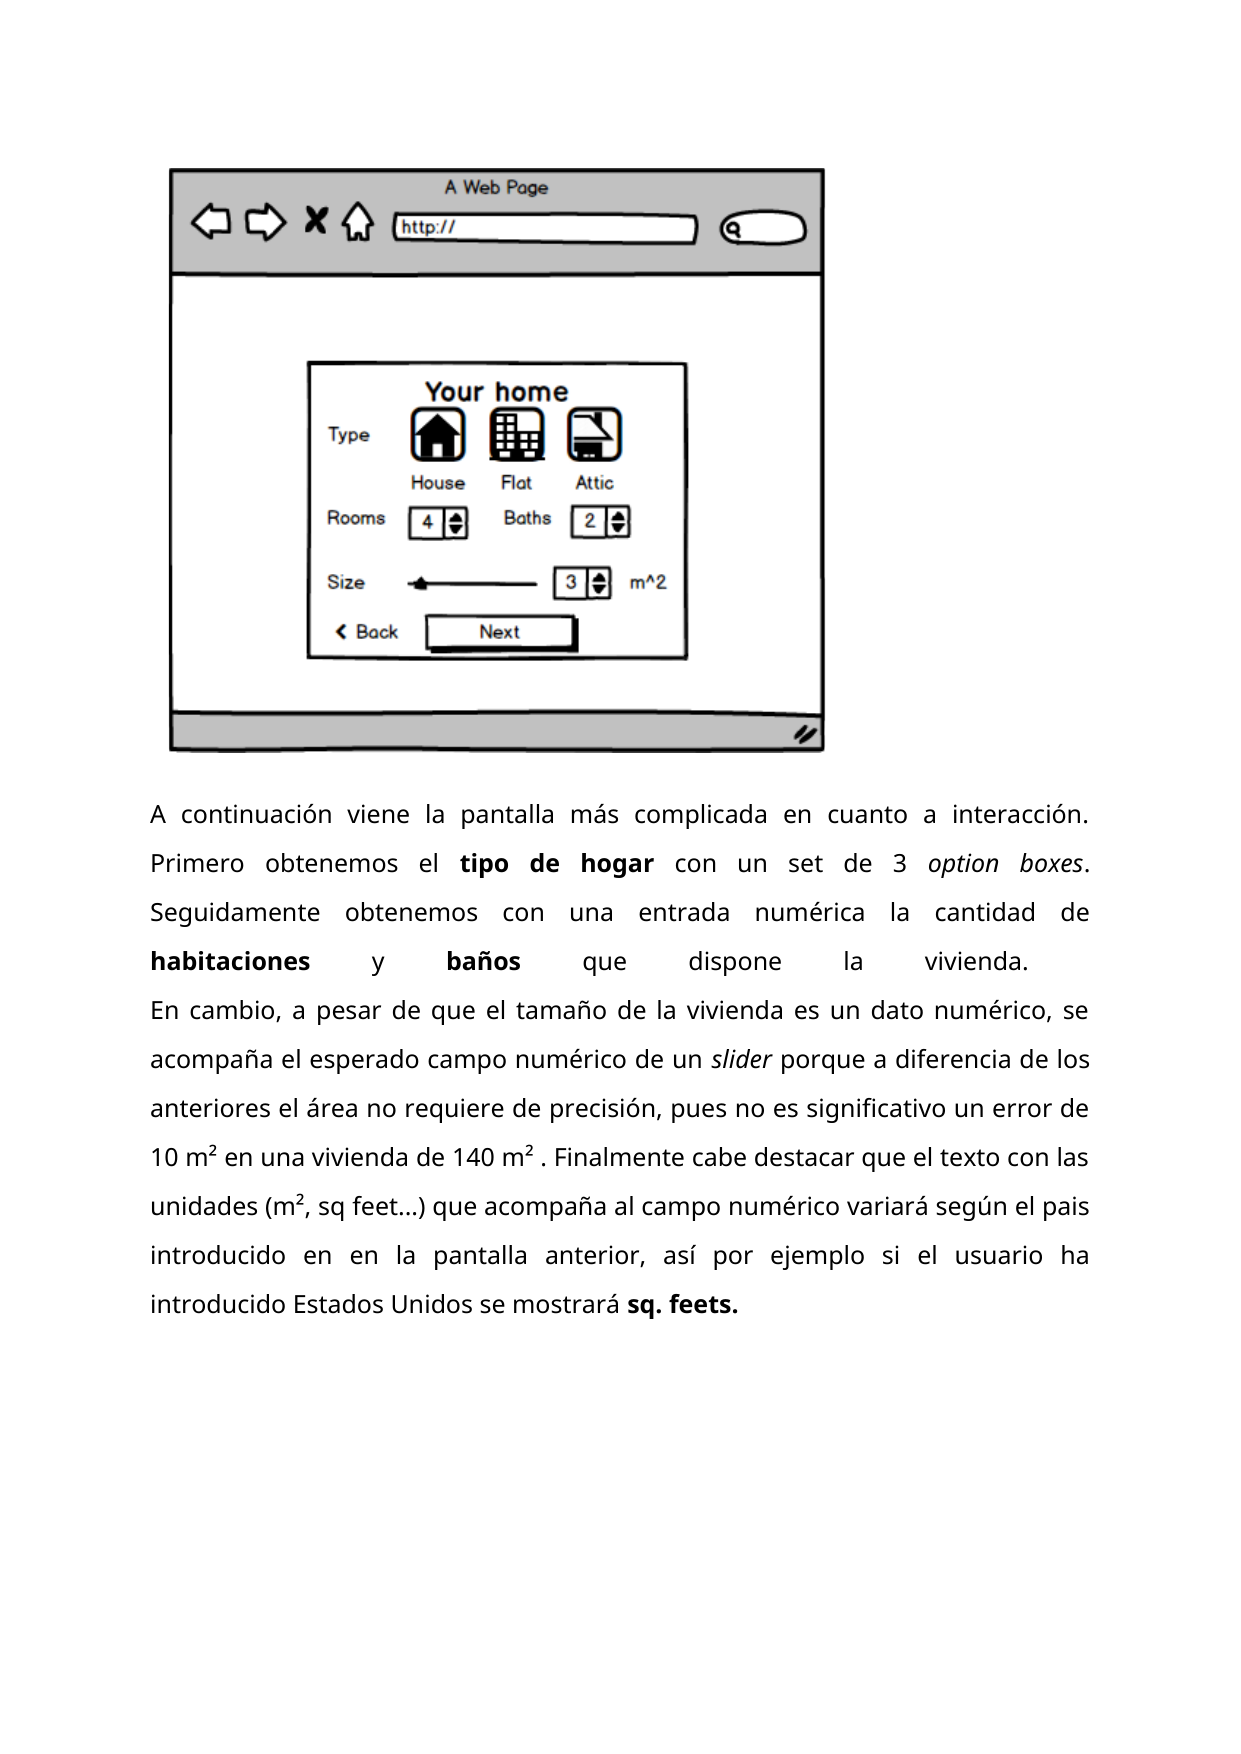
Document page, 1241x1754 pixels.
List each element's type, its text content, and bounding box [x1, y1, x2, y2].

text A continuación viene la pantalla más complicada en cuanto a interacción. Primero obtenemos el tipo de hogar con un set de 3 option boxes. Seguidamente obtenemos con una entrada numérica la cantidad de habitaciones y baños que dispone la vivienda. En cambio, a pesar de que el tamaño de la vivienda es un dato numérico, se acompaña el esperado campo numérico de un slider porque a diferencia de los anteriores el área no requiere de precisión, pues no es significativo un error de 10 m² en una vivienda de 140 m² . Finalmente cabe destacar que el texto con las unidades (m², sq feet...) que acompaña al campo numérico variará según el pais introducido en en la pantalla anterior, así por ejemplo si el usuario ha introducido Estados Unidos se mostrará sq. feets. [150, 797, 1091, 1321]
picture [168, 168, 826, 753]
